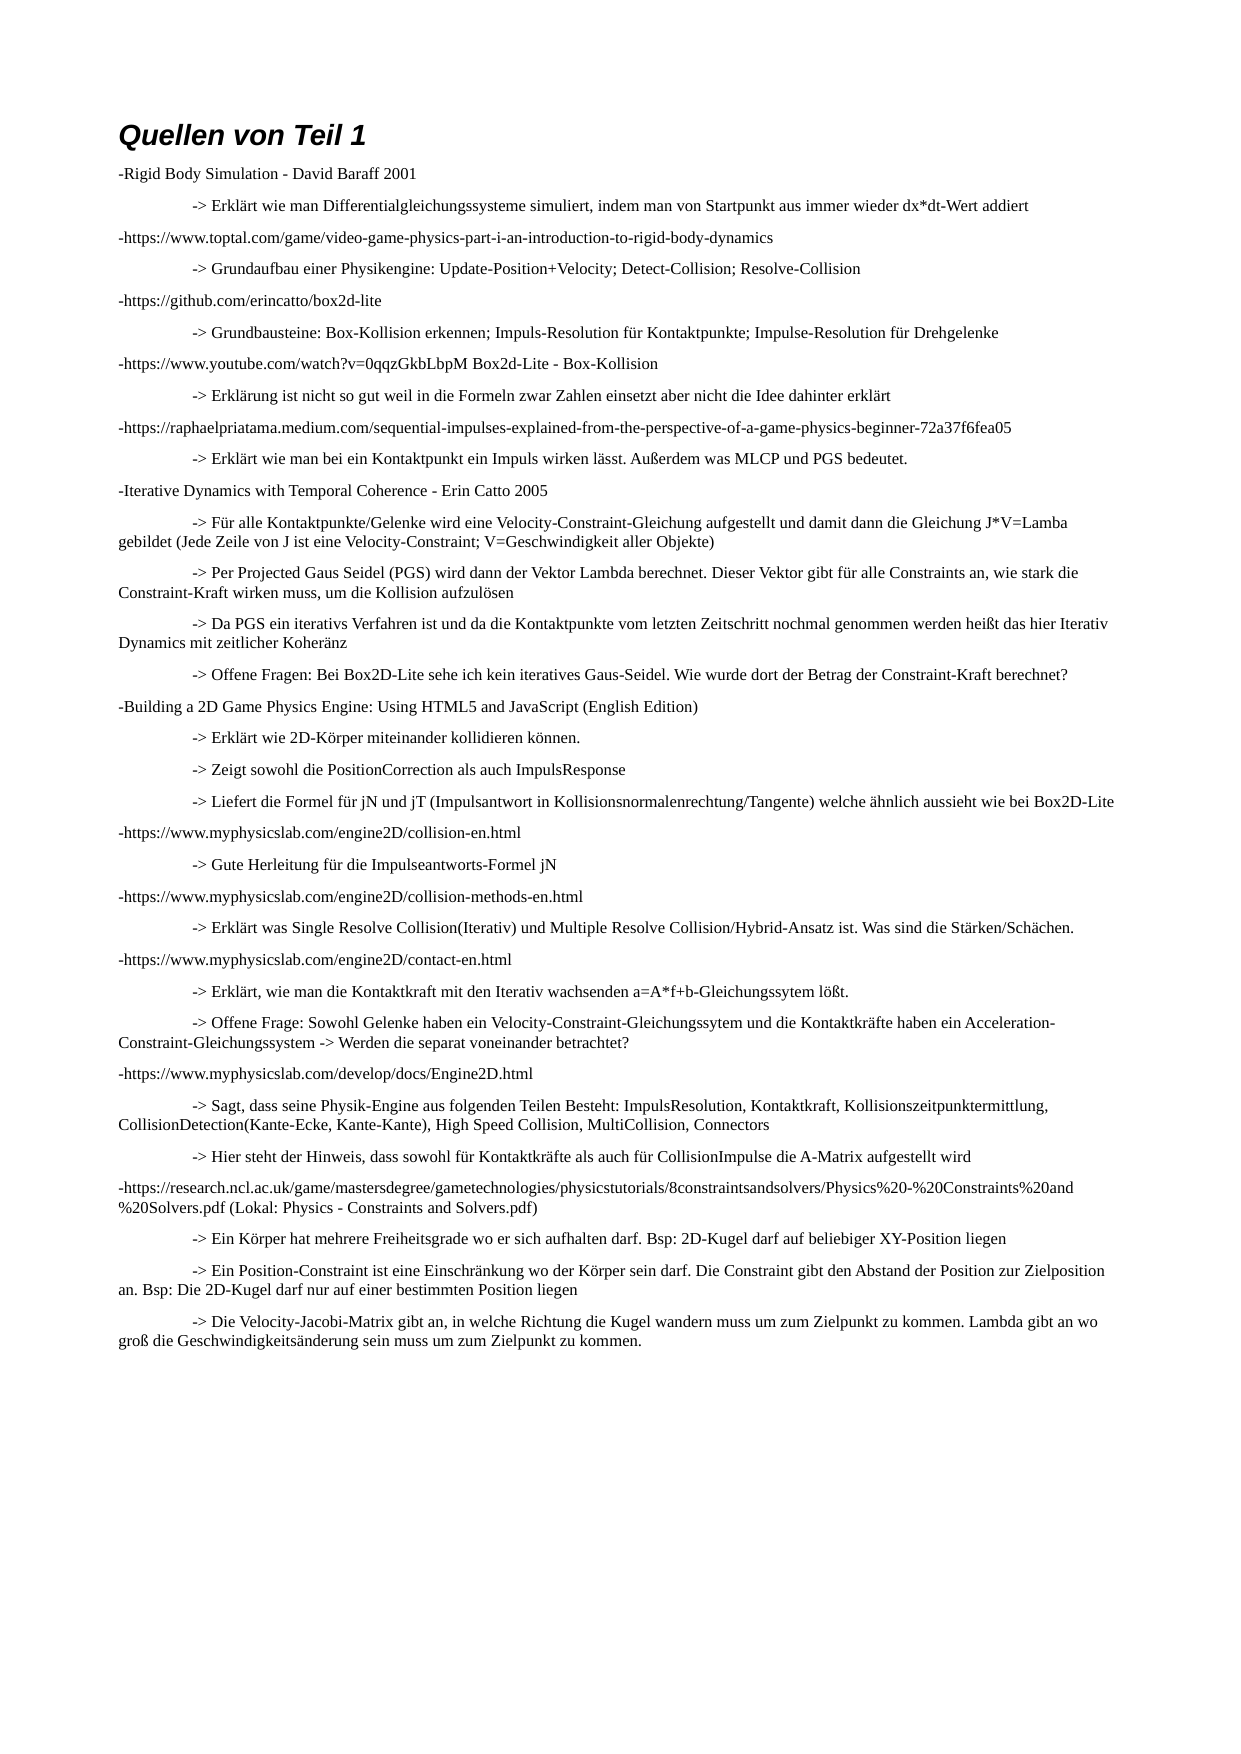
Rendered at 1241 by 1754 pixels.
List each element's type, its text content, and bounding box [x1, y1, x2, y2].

text -> Gute Herleitung für die Impulseantworts-Formel jN [118, 855, 1122, 874]
text -> Erklärt wie man bei ein Kontaktpunkt ein Impuls wirken lässt. Außerdem was MLCP und PGS bedeutet. [118, 449, 1122, 468]
text -> Erklärt wie man Differentialgleichungssysteme simuliert, indem man von Startpunkt aus immer wieder dx*dt-Wert addiert [118, 196, 1122, 215]
text -> Ein Position-Constraint ist eine Einschränkung wo der Körper sein darf. Die Constraint gibt den Abstand der Position zur Zielposition an. Bsp: Die 2D-Kugel darf nur auf einer bestimmten Position liegen [118, 1261, 1122, 1299]
text -> Erklärt wie 2D-Körper miteinander kollidieren können. [118, 728, 1122, 747]
text -> Hier steht der Hinweis, dass sowohl für Kontaktkräfte als auch für CollisionImpulse die A-Matrix aufgestellt wird [118, 1147, 1122, 1166]
text -> Grundaufbau einer Physikengine: Update-Position+Velocity; Detect-Collision; Resolve-Collision [118, 259, 1122, 278]
text -https://www.myphysicslab.com/engine2D/contact-en.html [118, 950, 1122, 969]
text -https://www.youtube.com/watch?v=0qqzGkbLbpM Box2d-Lite - Box-Kollision [118, 354, 1122, 373]
text -> Liefert die Formel für jN und jT (Impulsantwort in Kollisionsnormalenrechtung/Tangente) welche ähnlich aussieht wie bei Box2D-Lite [118, 792, 1122, 811]
text -> Erklärung ist nicht so gut weil in die Formeln zwar Zahlen einsetzt aber nicht die Idee dahinter erklärt [118, 386, 1122, 405]
text -> Offene Frage: Sowohl Gelenke haben ein Velocity-Constraint-Gleichungssytem und die Kontaktkräfte haben ein Acceleration-Constraint-Gleichungssystem -> Werden die separat voneinander betrachtet? [118, 1013, 1122, 1052]
text -Building a 2D Game Physics Engine: Using HTML5 and JavaScript (English Edition) [118, 697, 1122, 716]
text -> Da PGS ein iterativs Verfahren ist und da die Kontaktpunkte vom letzten Zeitschritt nochmal genommen werden heißt das hier Iterativ Dynamics mit zeitlicher Koheränz [118, 614, 1122, 652]
text -> Ein Körper hat mehrere Freiheitsgrade wo er sich aufhalten darf. Bsp: 2D-Kugel darf auf beliebiger XY-Position liegen [118, 1229, 1122, 1248]
text -> Offene Fragen: Bei Box2D-Lite sehe ich kein iteratives Gaus-Seidel. Wie wurde dort der Betrag der Constraint-Kraft berechnet? [118, 665, 1122, 684]
text -https://www.myphysicslab.com/engine2D/collision-en.html [118, 823, 1122, 842]
text -> Erklärt, wie man die Kontaktkraft mit den Iterativ wachsenden a=A*f+b-Gleichungssytem lößt. [118, 982, 1122, 1001]
text -> Per Projected Gaus Seidel (PGS) wird dann der Vektor Lambda berechnet. Dieser Vektor gibt für alle Constraints an, wie stark die Constraint-Kraft wirken muss, um die Kollision aufzulösen [118, 563, 1122, 602]
text -Rigid Body Simulation - David Baraff 2001 [118, 164, 1122, 183]
text -Iterative Dynamics with Temporal Coherence - Erin Catto 2005 [118, 481, 1122, 500]
text -> Sagt, dass seine Physik-Engine aus folgenden Teilen Besteht: ImpulsResolution, Kontaktkraft, Kollisionszeitpunktermittlung, CollisionDetection(Kante-Ecke, Kante-Kante), High Speed Collision, MultiCollision, Connectors [118, 1096, 1122, 1134]
text -> Für alle Kontaktpunkte/Gelenke wird eine Velocity-Constraint-Gleichung aufgestellt und damit dann die Gleichung J*V=Lamba gebildet (Jede Zeile von J ist eine Velocity-Constraint; V=Geschwindigkeit aller Objekte) [118, 512, 1122, 551]
text -https://research.ncl.ac.uk/game/mastersdegree/gametechnologies/physicstutorials/8constraintsandsolvers/Physics%20-%20Constraints%20and%20Solvers.pdf (Lokal: Physics - Constraints and Solvers.pdf) [118, 1178, 1122, 1217]
text -https://www.toptal.com/game/video-game-physics-part-i-an-introduction-to-rigid-body-dynamics [118, 227, 1122, 247]
text -https://raphaelpriatama.medium.com/sequential-impulses-explained-from-the-perspective-of-a-game-physics-beginner-72a37f6fea05 [118, 417, 1122, 437]
text -https://www.myphysicslab.com/develop/docs/Engine2D.html [118, 1064, 1122, 1083]
text -> Grundbausteine: Box-Kollision erkennen; Impuls-Resolution für Kontaktpunkte; Impulse-Resolution für Drehgelenke [118, 322, 1122, 342]
text -https://www.myphysicslab.com/engine2D/collision-methods-en.html [118, 887, 1122, 906]
text -> Die Velocity-Jacobi-Matrix gibt an, in welche Richtung die Kugel wandern muss um zum Zielpunkt zu kommen. Lambda gibt an wo groß die Geschwindigkeitsänderung sein muss um zum Zielpunkt zu kommen. [118, 1312, 1122, 1350]
text -> Zeigt sowohl die PositionCorrection als auch ImpulsResponse [118, 760, 1122, 779]
text -https://github.com/erincatto/box2d-lite [118, 291, 1122, 310]
subtitle Quellen von Teil 1 [118, 118, 1122, 152]
text -> Erklärt was Single Resolve Collision(Iterativ) und Multiple Resolve Collision/Hybrid-Ansatz ist. Was sind die Stärken/Schächen. [118, 918, 1122, 937]
